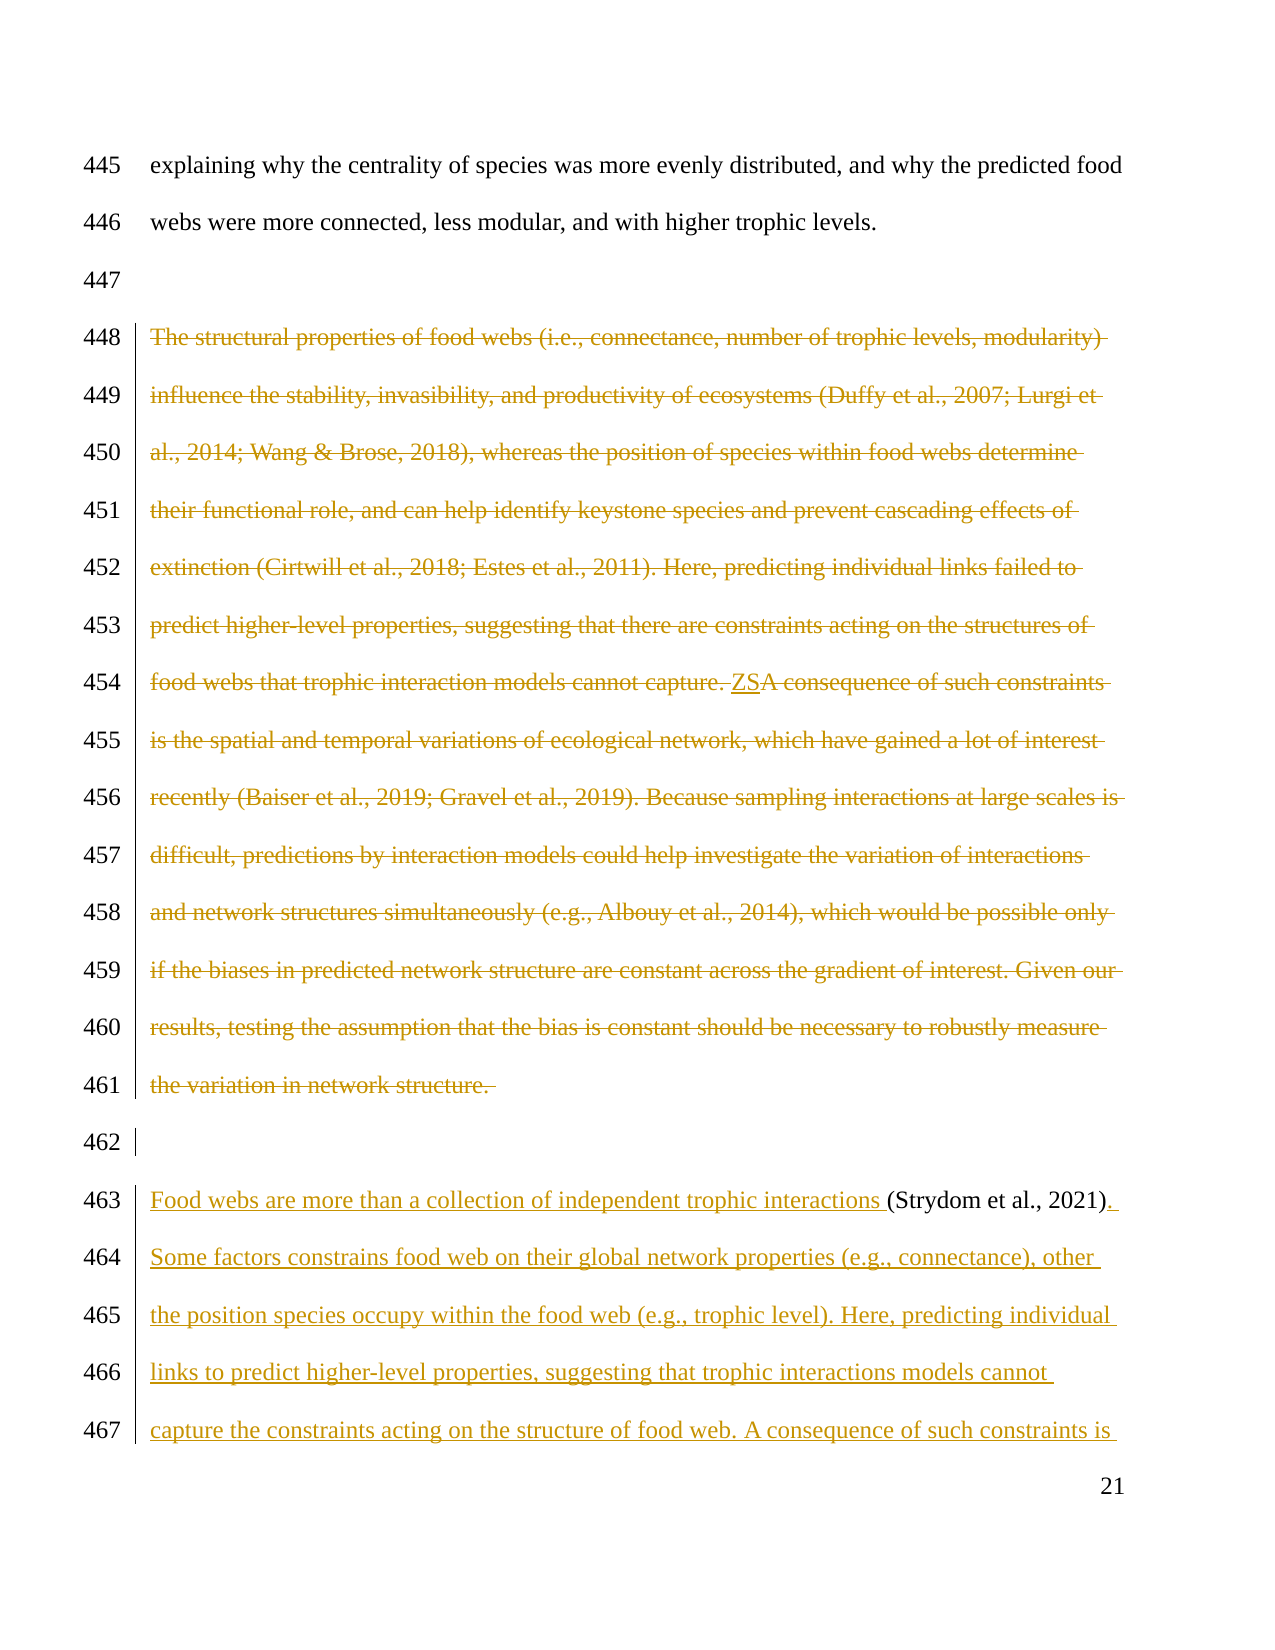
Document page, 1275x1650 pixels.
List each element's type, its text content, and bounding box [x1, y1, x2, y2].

text ZS [250, 799, 258, 804]
text ZS [650, 799, 658, 804]
text ZS [1019, 972, 1028, 977]
text ZS [615, 790, 621, 797]
text ZS [832, 388, 841, 396]
text ZS [150, 322, 1125, 798]
text explaining why the centrality of species was more evenly distributed, and why the predicted food webs were more connected, less modular, and with higher trophic levels. [150, 150, 1125, 236]
text ZS [250, 790, 257, 796]
text ZS [150, 330, 156, 338]
text ZS [150, 799, 1125, 1099]
text ZS [416, 790, 422, 797]
text ZS [344, 445, 351, 451]
text ZS [443, 799, 452, 804]
text ZS [344, 454, 352, 459]
text ZS [650, 790, 657, 796]
text ZS [832, 397, 841, 402]
text Food webs are more than a collection of independent trophic interactions (Strydom et al., 2021). Some factors constrains food web on their global network properties (e.g., connectance), other the position species occupy within the food web (e.g., trophic level). Here, predicting individual links to predict higher-level properties, suggesting that trophic interactions models cannot capture the constraints acting on the structure of food web. A consequence of such constraints is [150, 1185, 1125, 1444]
